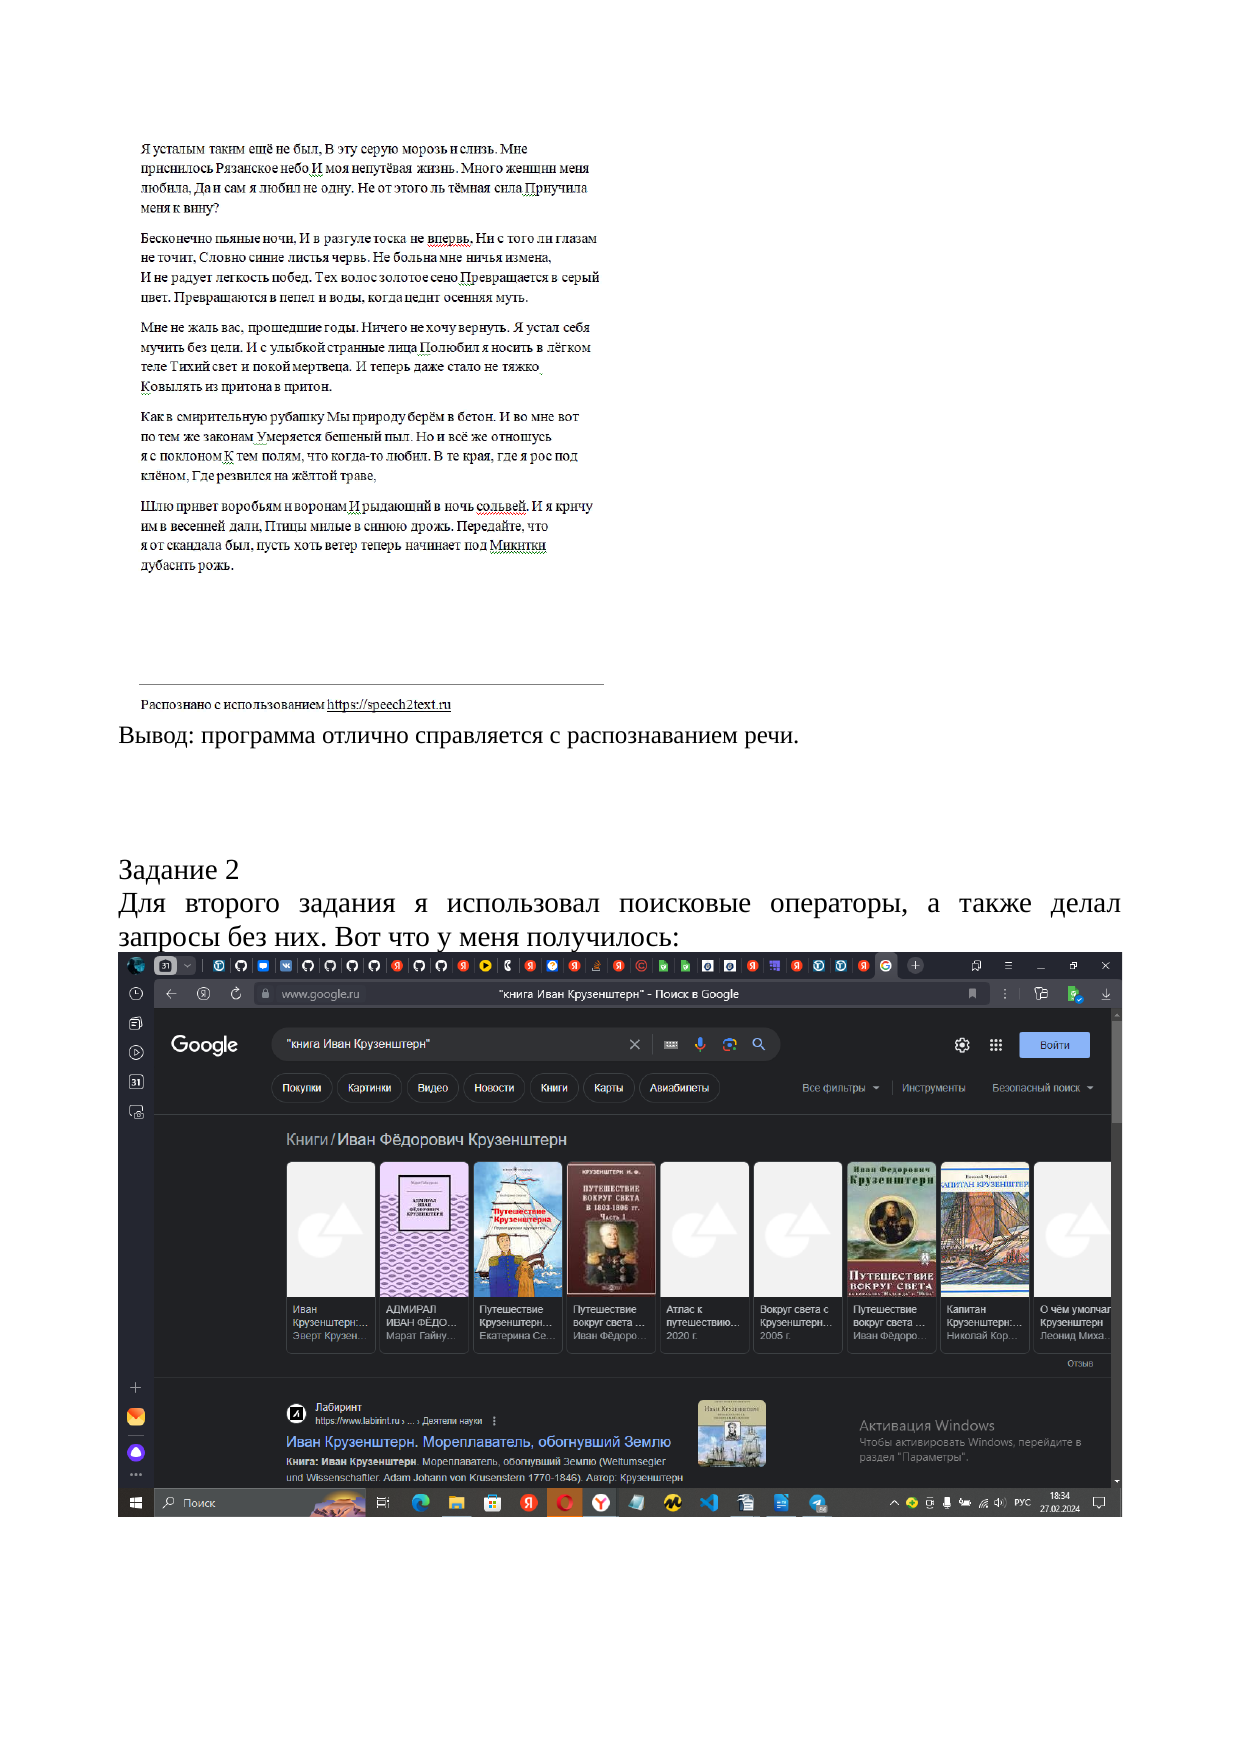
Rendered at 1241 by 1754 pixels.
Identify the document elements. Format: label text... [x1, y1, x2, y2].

text Вывод: программа отлично справляется с распознаванием речи. [118, 720, 1122, 749]
text Задание 2 [118, 852, 1122, 886]
text Для второго задания я использовал поисковые операторы, а также делал запросы без них. Вот что у меня получилось: [118, 886, 1122, 952]
picture [118, 118, 635, 716]
picture [118, 952, 1123, 1517]
